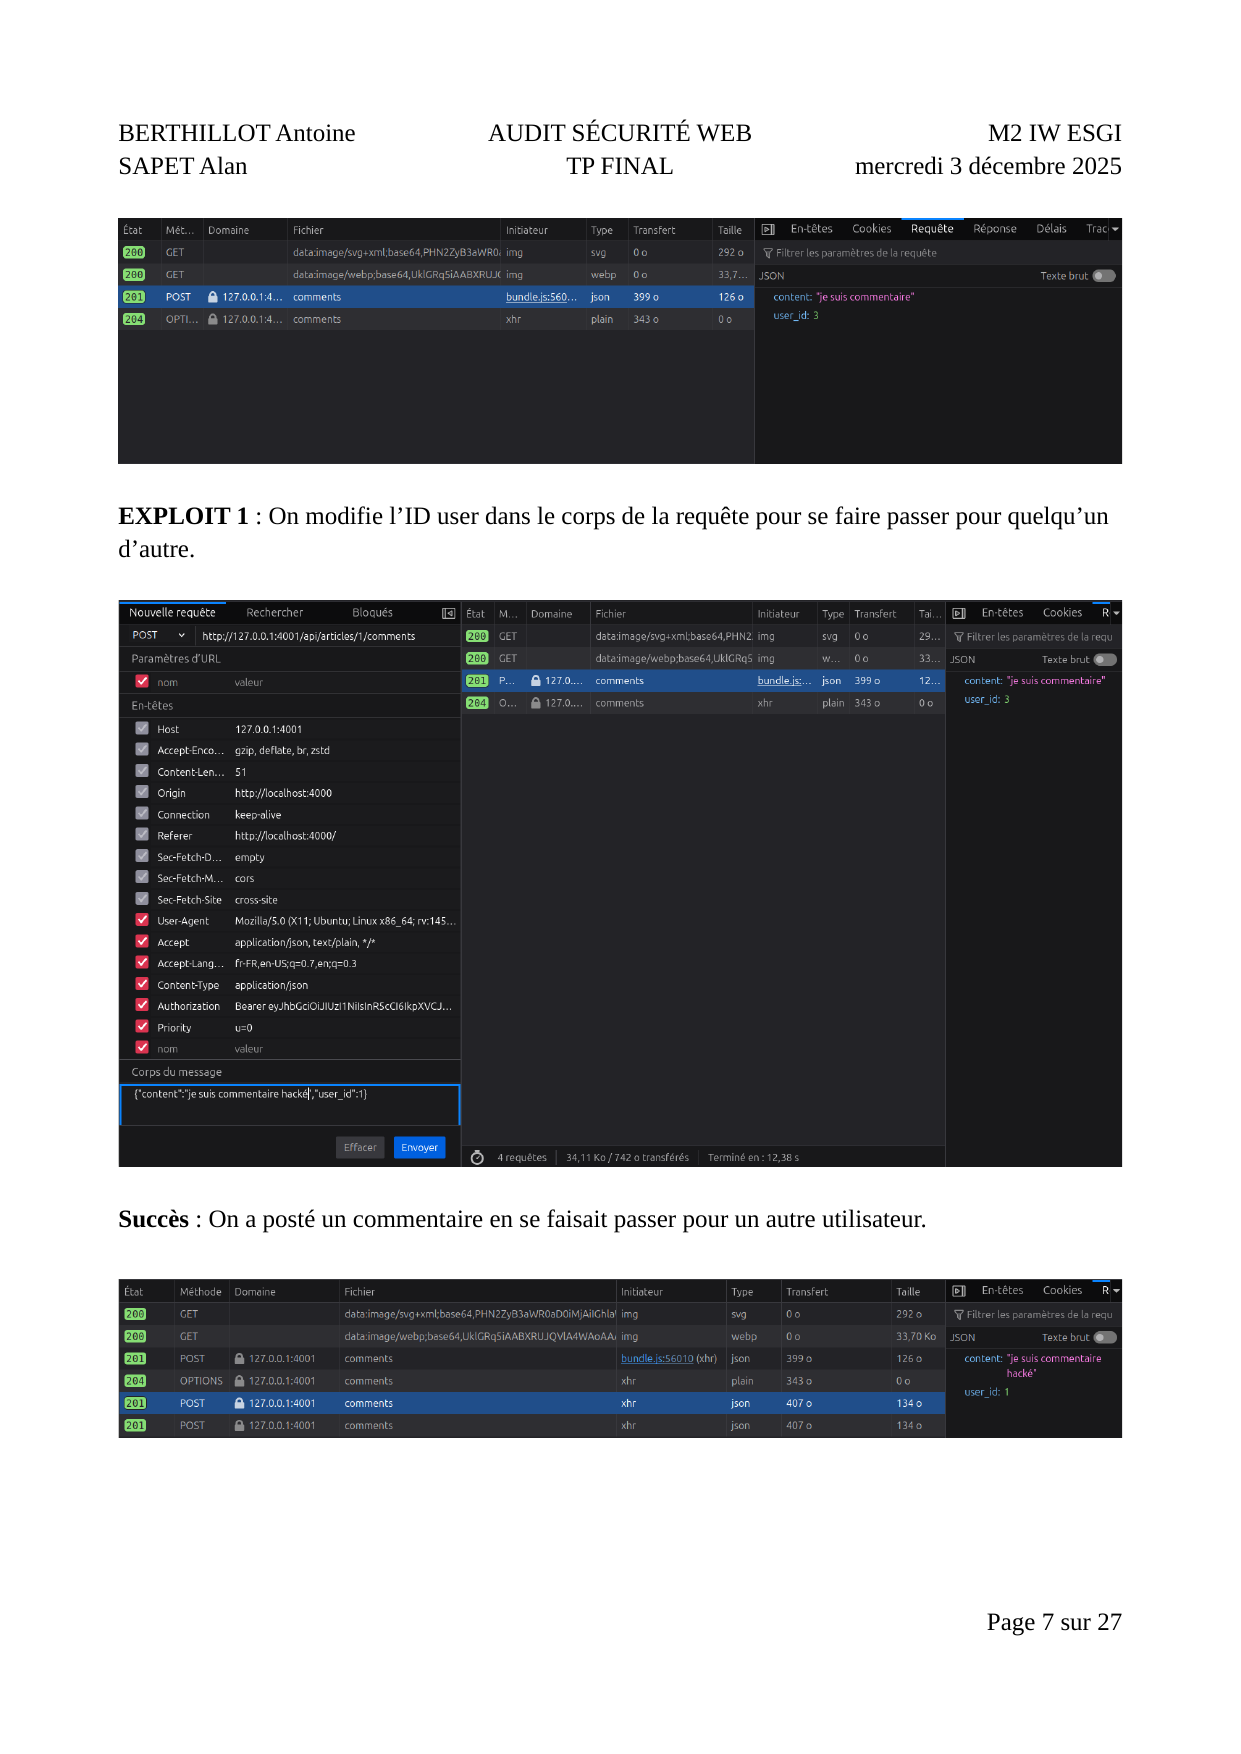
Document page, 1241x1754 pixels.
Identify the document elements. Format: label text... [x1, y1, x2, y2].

text EXPLOIT 1 : On modifie l’ID user dans le corps de la requête pour se faire passer pour quelqu’un d’autre. [118, 501, 1122, 563]
picture [118, 218, 1123, 464]
picture [118, 600, 1123, 1167]
picture [118, 1279, 1123, 1438]
text Succès : On a posté un commentaire en se faisait passer pour un autre utilisateur. [118, 1204, 1122, 1233]
